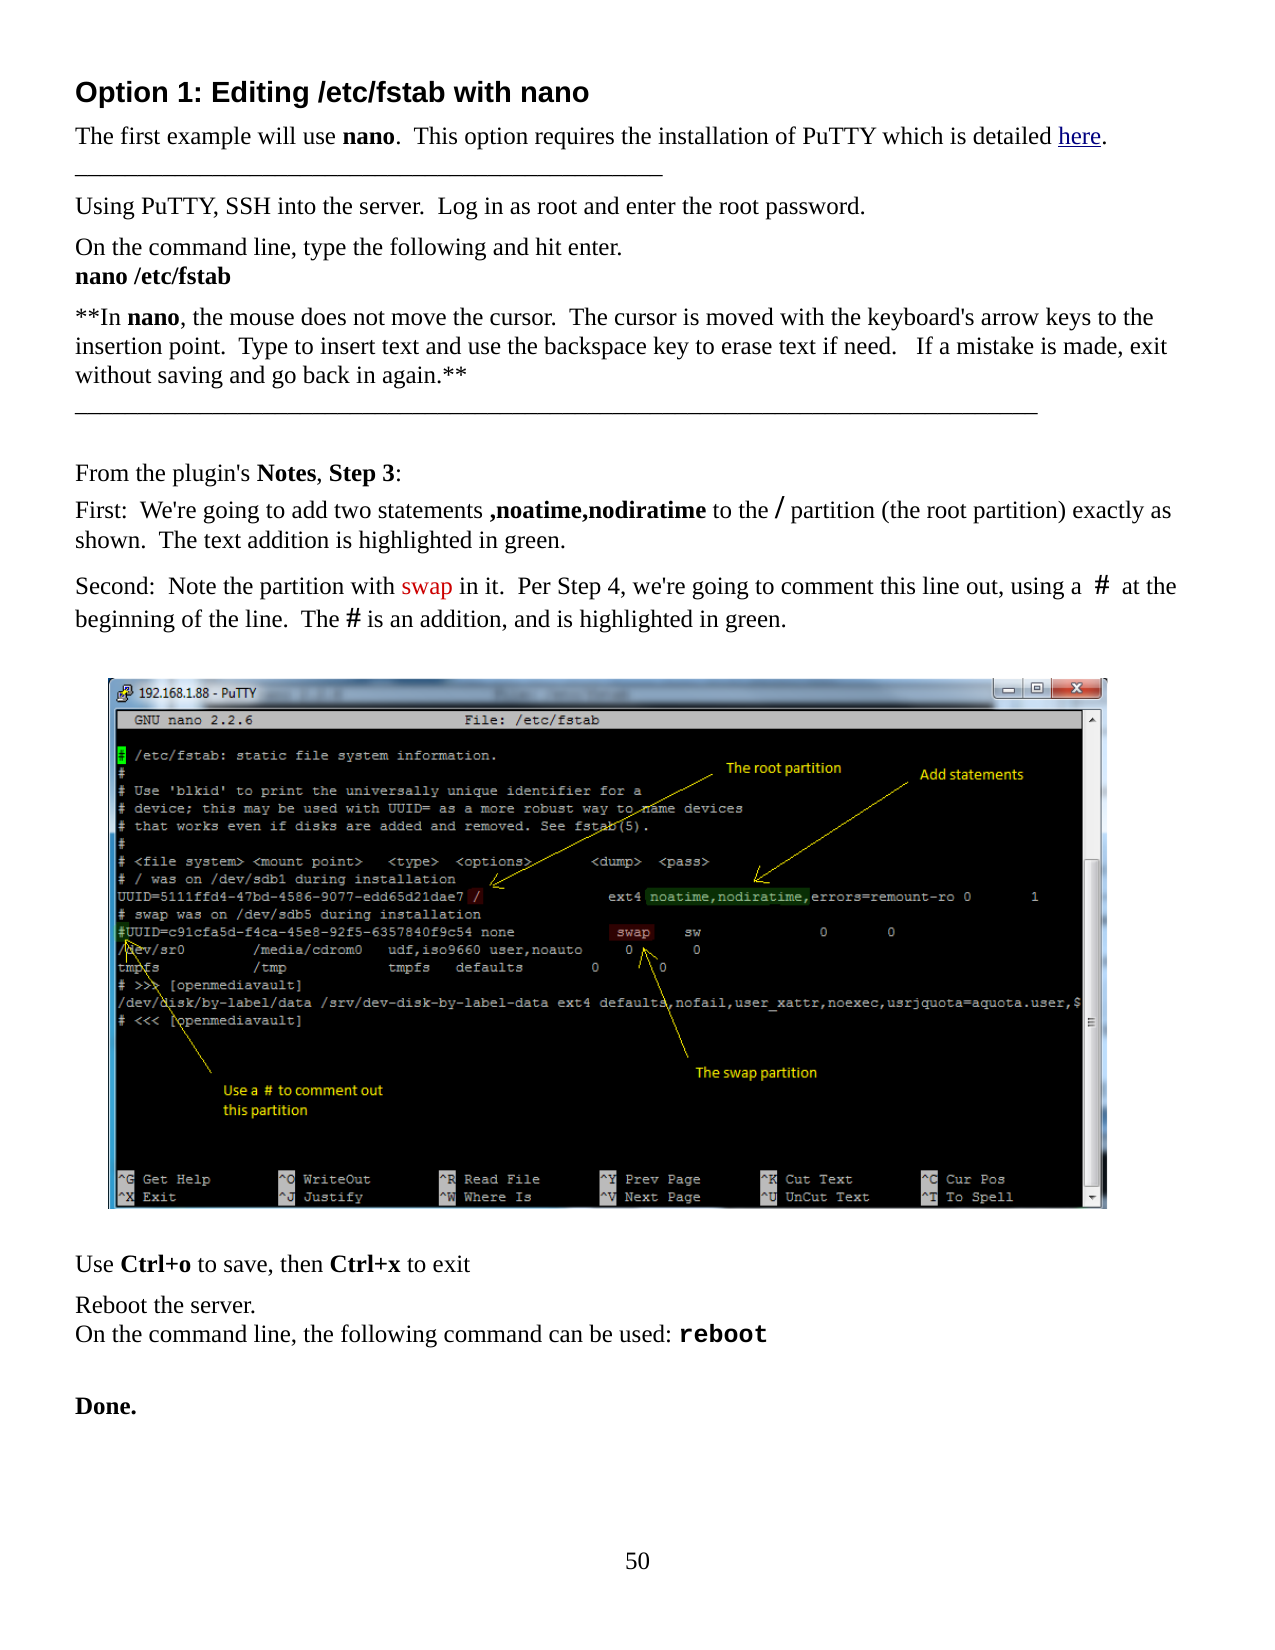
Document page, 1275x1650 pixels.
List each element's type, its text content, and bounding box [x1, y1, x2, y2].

text Reboot the server. On the command line, the following command can be used: reboot [75, 1291, 1200, 1379]
text On the command line, type the following and hit enter. nano /etc/fstab [75, 232, 1200, 290]
text Second: Note the partition with swap in it. Per Step 4, we're going to comment this line out, using a # at the beginning of the line. The # is an addition, and is highlighted in green. [75, 567, 1200, 634]
picture [108, 678, 1108, 1209]
text **In nano, the mouse does not move the cursor. The cursor is moved with the keyboard's arrow keys to the insertion point. Type to insert text and use the backspace key to erase text if need. If a mistake is made, exit without saving and go back in again.** _____________________________________________________________________________ [75, 302, 1200, 417]
text Done. [75, 1391, 1200, 1420]
subtitle Option 1: Editing /etc/fstab with nano [75, 75, 1200, 108]
text Use Ctrl+o to save, then Ctrl+x to exit [75, 1249, 1200, 1278]
text From the plugin's Notes, Step 3: First: We're going to add two statements ,noatime,nodiratime to the / partition (the root partition) exactly as shown. The text addition is highlighted in green. [75, 430, 1200, 554]
text The first example will use nano. This option requires the installation of PuTTY which is detailed here. _______________________________________________ [75, 121, 1200, 178]
text Using PuTTY, SSH into the server. Log in as root and enter the root password. [75, 191, 1200, 220]
